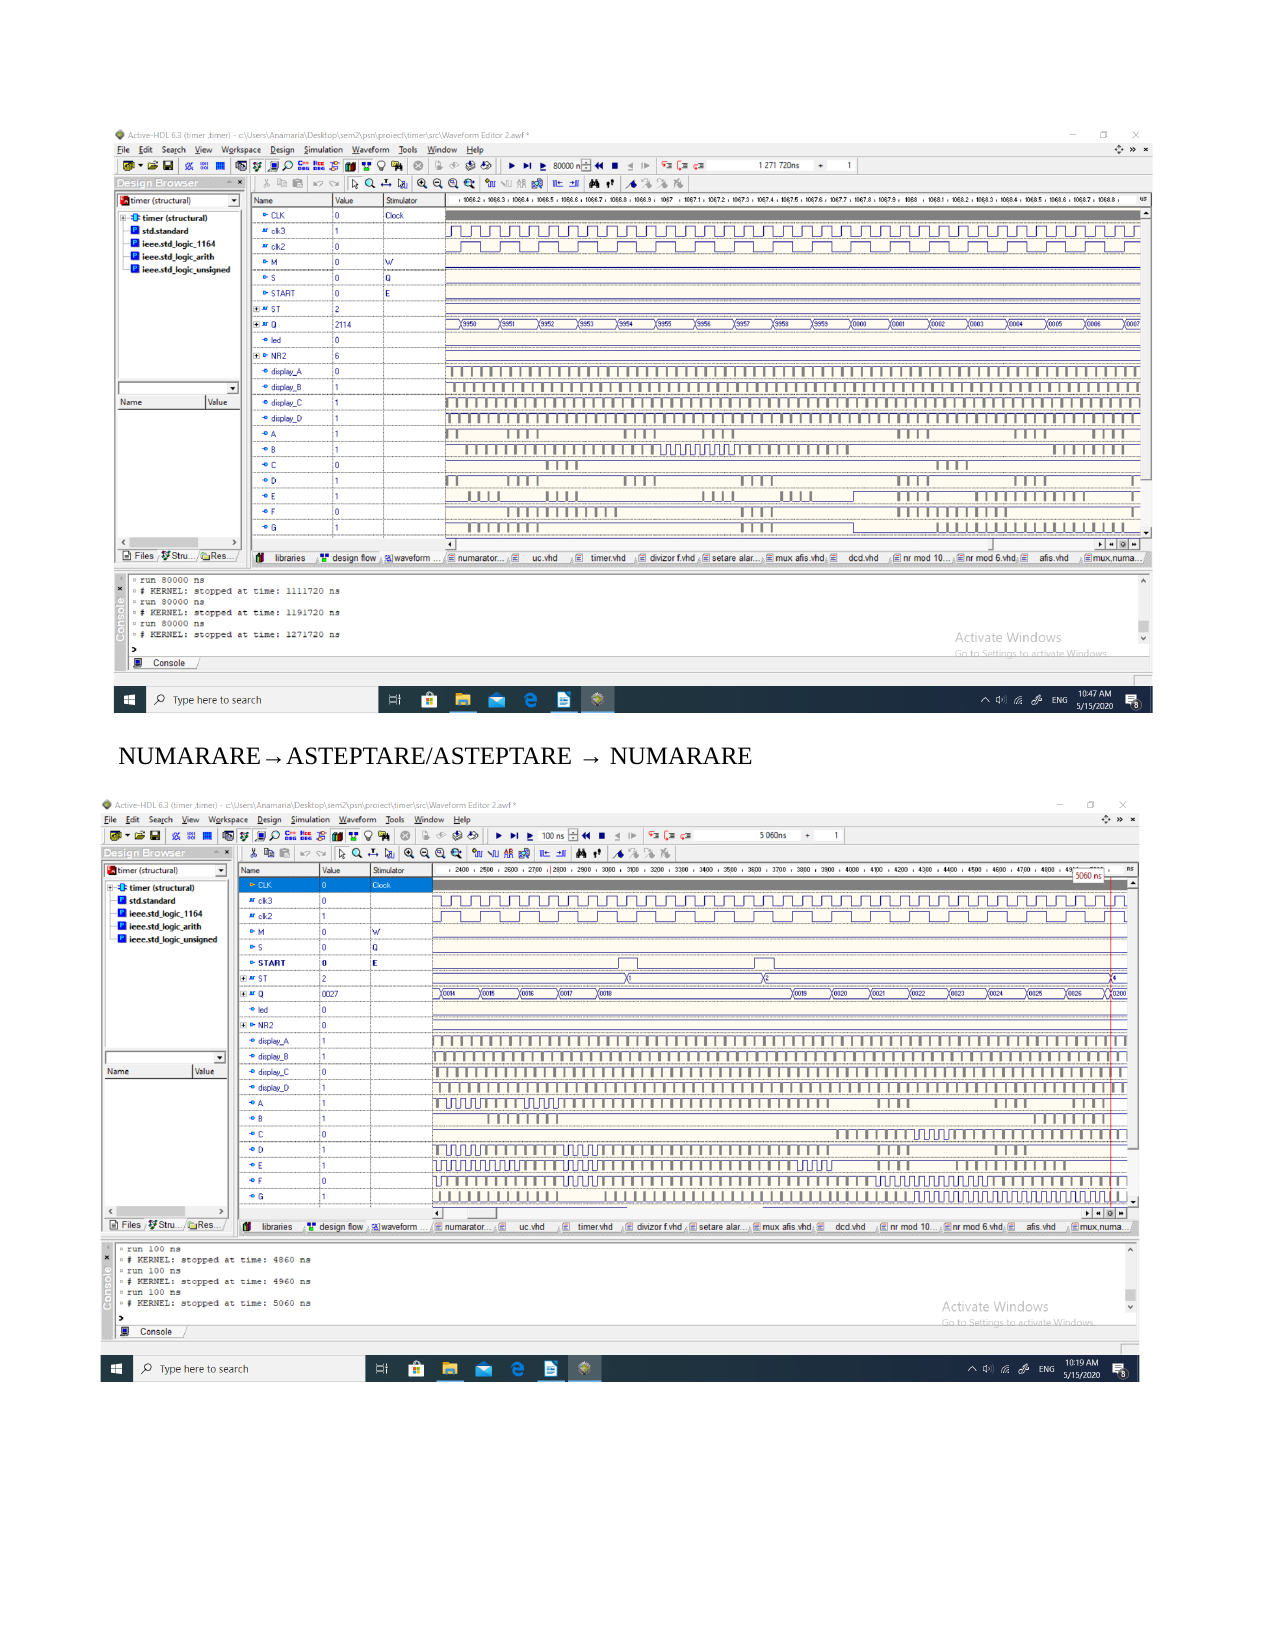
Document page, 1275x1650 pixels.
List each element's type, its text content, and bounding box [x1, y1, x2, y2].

text NUMARARE→ASTEPTARE/ASTEPTARE → NUMARARE [118, 741, 1157, 770]
picture [100, 797, 1140, 1382]
picture [113, 127, 1153, 713]
